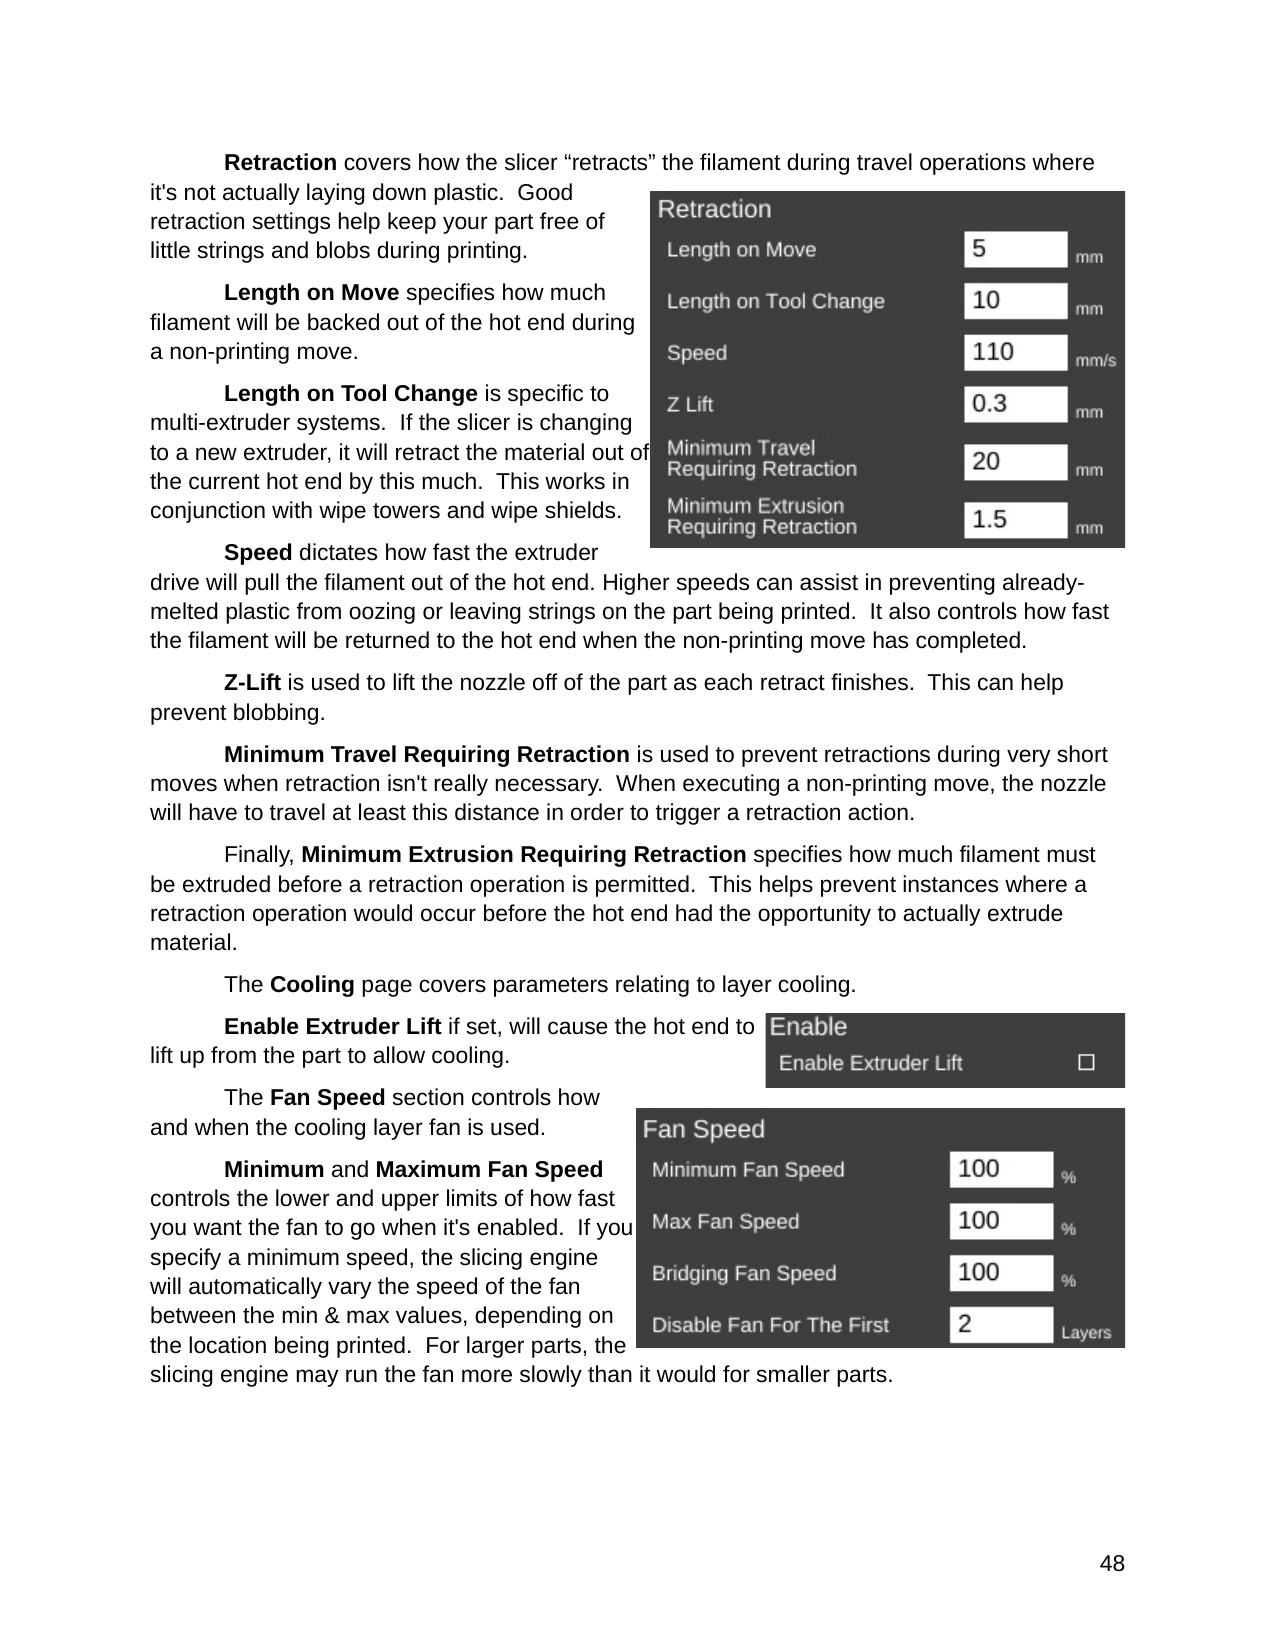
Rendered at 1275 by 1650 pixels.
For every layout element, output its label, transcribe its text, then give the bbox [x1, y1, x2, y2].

text Length on Tool Change is specific to multi-extruder systems. If the slicer is changing to a new extruder, it will retract the material out of the current hot end by this much. This works in conjunction with wipe towers and wipe shields. [150, 381, 650, 524]
text Finally, Minimum Extrusion Requiring Retraction specifies how much filament must be extruded before a retraction operation is permitted. This helps prevent instances where a retraction operation would occur before the hot end had the opportunity to actually extrude material. [150, 842, 1125, 956]
picture [765, 1013, 1125, 1088]
text Retraction covers how the slicer “retracts” the filament during travel operations where it's not actually laying down plastic. Good retraction settings help keep your part free of little strings and blobs during printing. [150, 150, 1125, 264]
text Z-Lift is used to lift the nozzle off of the part as each retract finishes. This can help prevent blobbing. [150, 670, 1125, 725]
text The Fan Speed section controls how and when the cooling layer fan is used. [150, 1085, 1125, 1140]
text The Cooling page covers parameters relating to layer cooling. [150, 972, 1125, 997]
text Length on Move specifies how much filament will be backed out of the hot end during a non-printing move. [150, 280, 650, 364]
text Minimum Travel Requiring Retraction is used to prevent retractions during very short moves when retraction isn't really necessary. When executing a non-printing move, the nozzle will have to travel at least this distance in order to trigger a retraction action. [150, 741, 1125, 826]
text Minimum and Maximum Fan Speed controls the lower and upper limits of how fast you want the fan to go when it's enabled. If you specify a minimum speed, the slicing engine will automatically vary the speed of the fan between the min & max values, depending on the location being printed. For larger parts, the slicing engine may run the fan more slowly than it would for smaller parts. [150, 1156, 1125, 1387]
picture [650, 191, 1125, 548]
picture [636, 1108, 1125, 1348]
text Speed dictates how fast the extruder drive will pull the filament out of the hot end. Higher speeds can assist in preventing already-melted plastic from oozing or leaving strings on the part being printed. It also controls how fast the filament will be returned to the hot end when the non-printing move has completed. [150, 540, 1125, 654]
text Enable Extruder Lift if set, will cause the hot end to lift up from the part to allow cooling. [150, 1014, 765, 1069]
